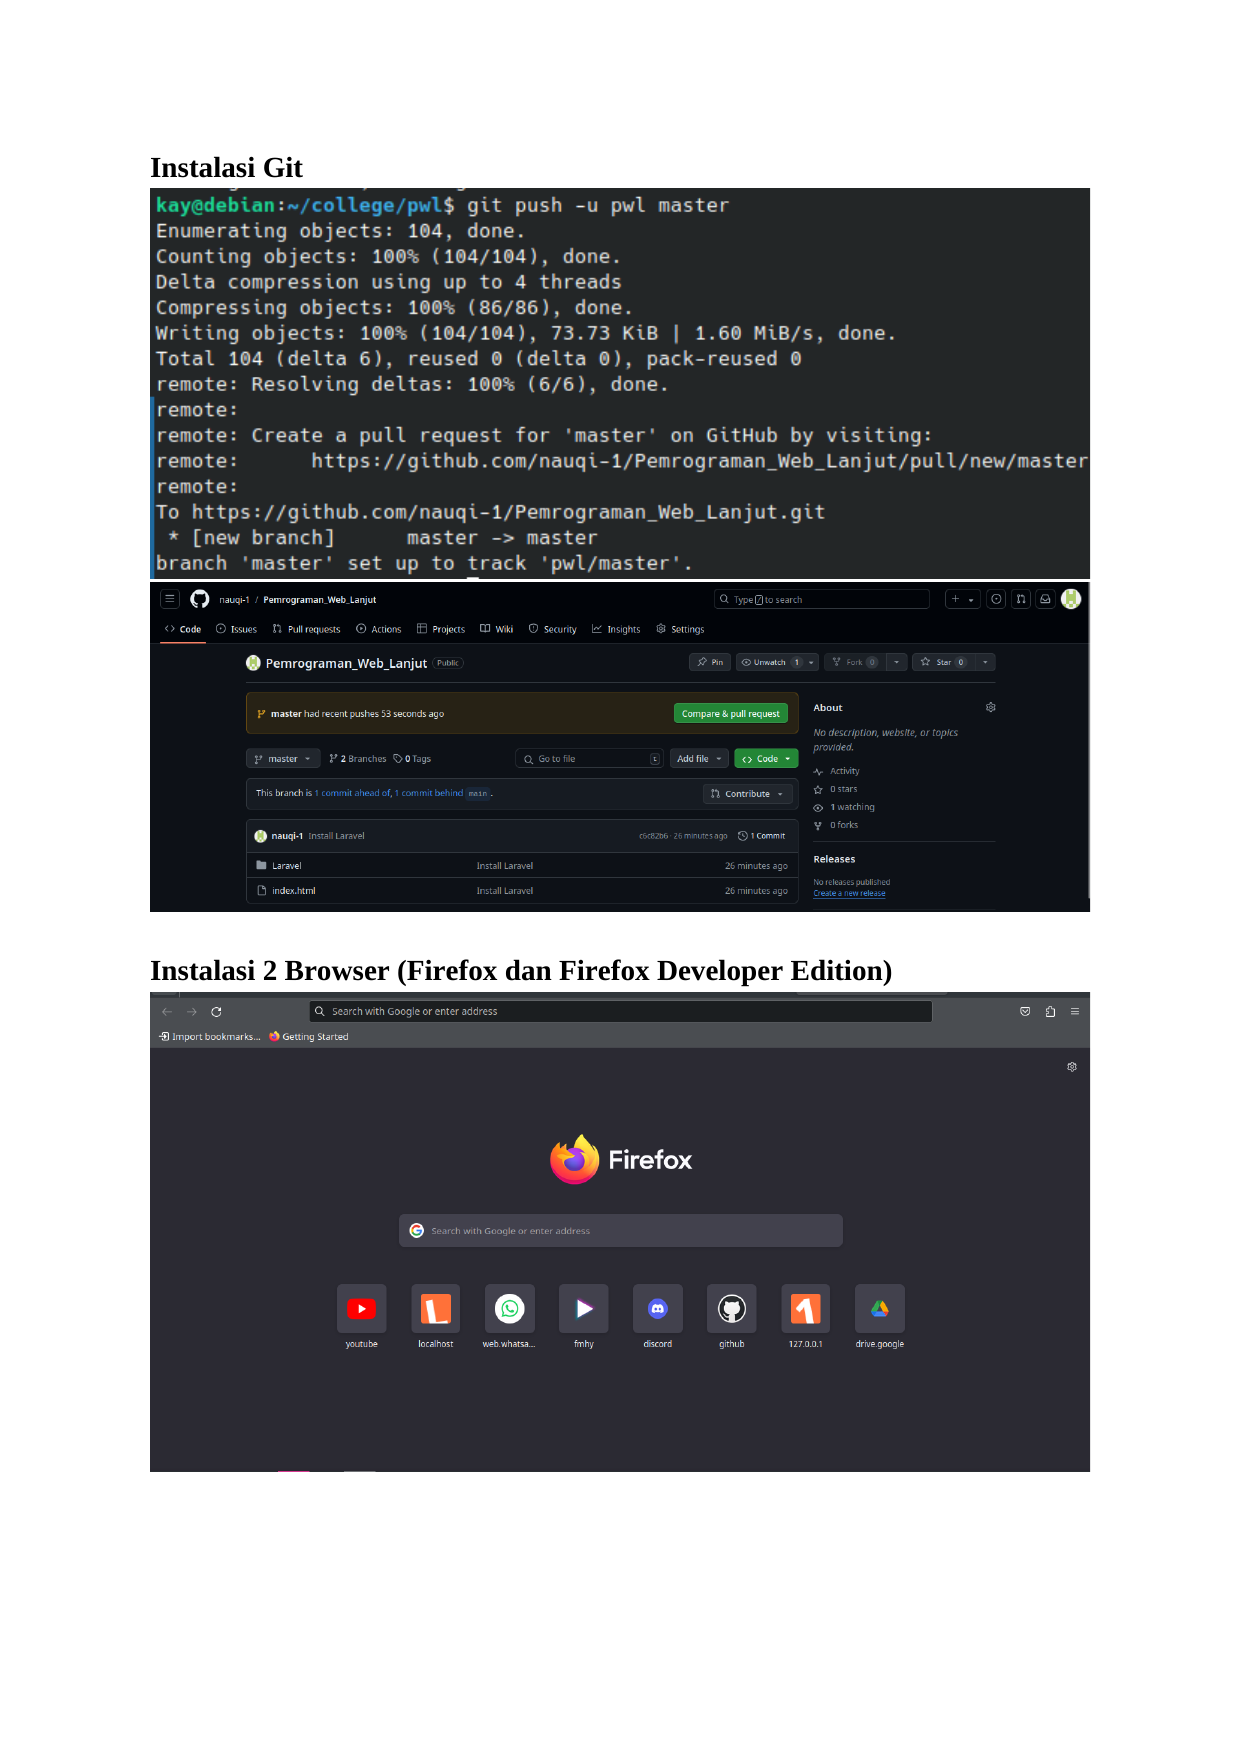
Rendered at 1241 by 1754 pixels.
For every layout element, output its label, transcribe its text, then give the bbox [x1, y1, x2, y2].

picture [150, 188, 1091, 579]
text Instalasi Git [150, 150, 1090, 183]
picture [150, 992, 1091, 1472]
picture [150, 582, 1091, 912]
text Instalasi 2 Browser (Firefox dan Firefox Developer Edition) [150, 953, 1090, 987]
